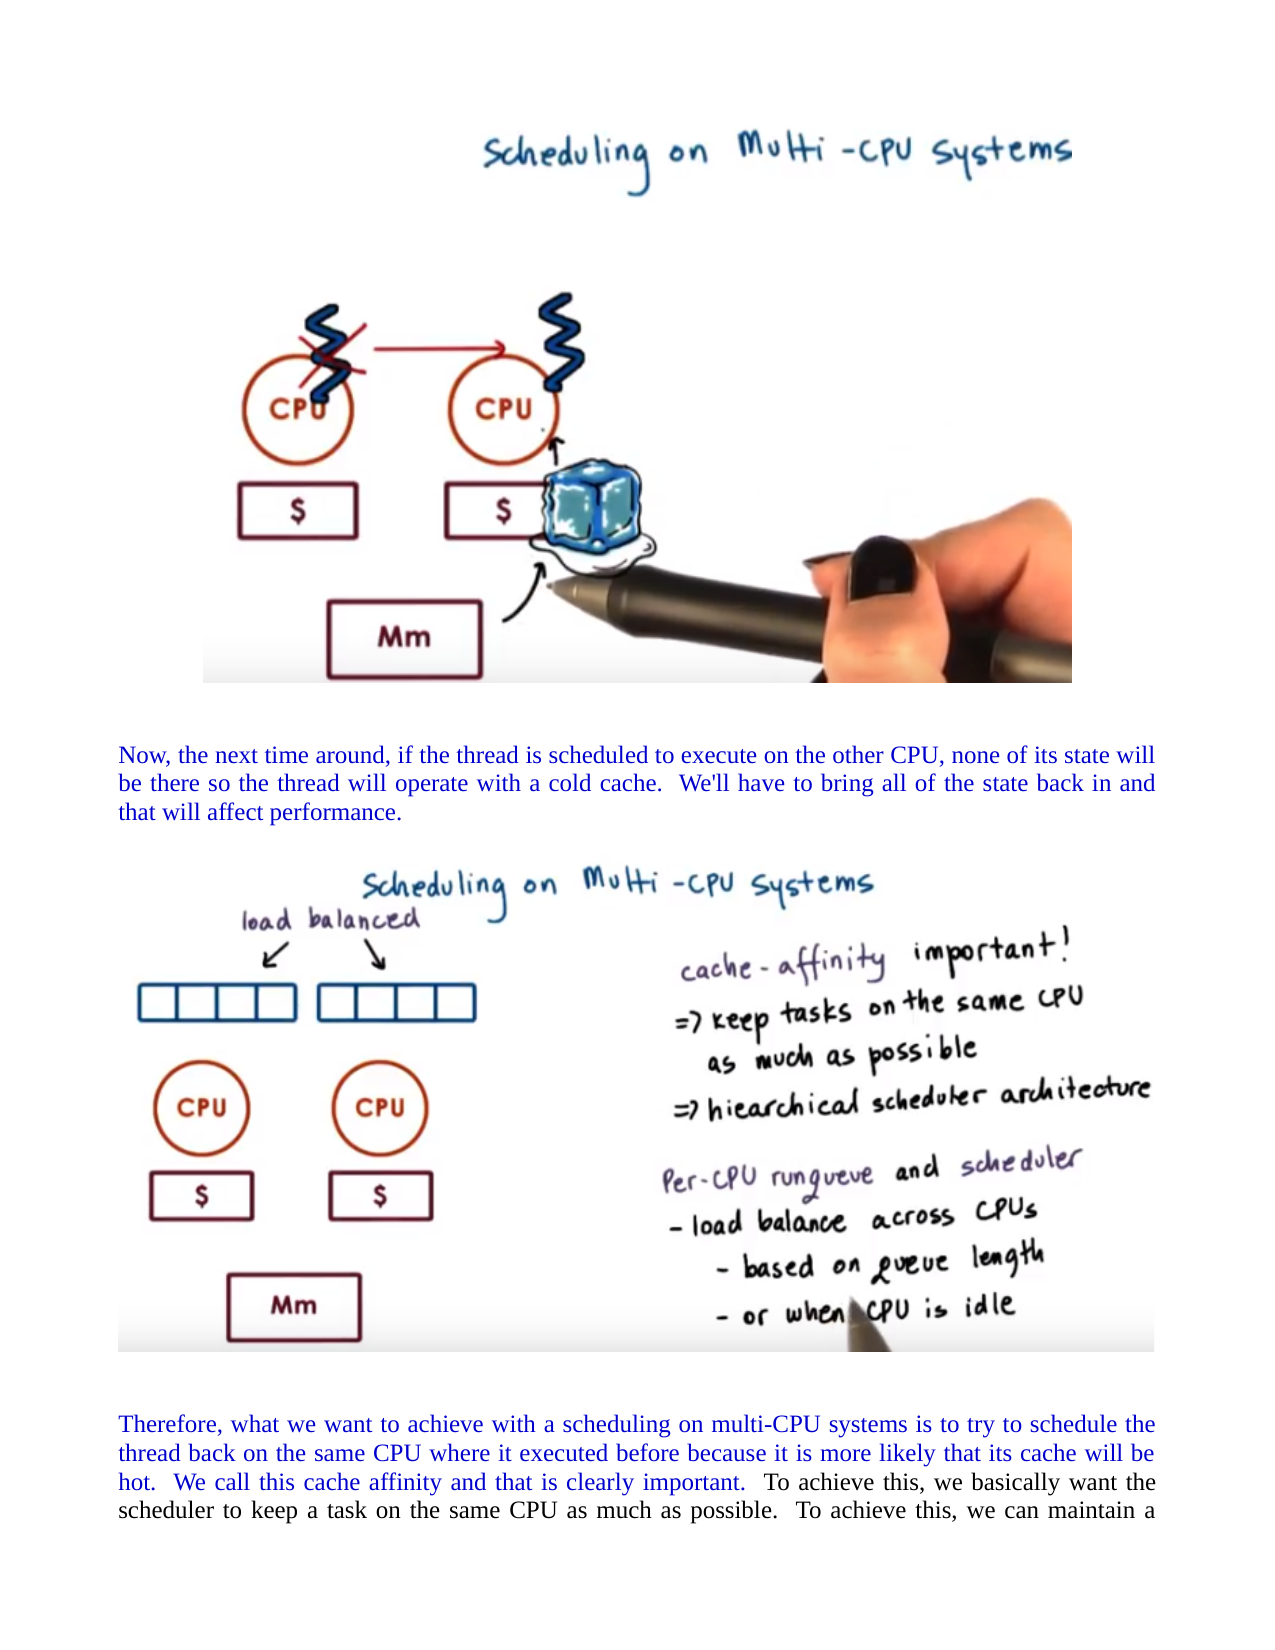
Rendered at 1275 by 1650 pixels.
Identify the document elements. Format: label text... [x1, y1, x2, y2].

text Now, the next time around, if the thread is scheduled to execute on the other CPU, none of its state will be there so the thread will operate with a cold cache. We'll have to bring all of the state back in and that will affect performance. [118, 740, 1157, 826]
picture [118, 854, 1157, 1352]
text Therefore, what we want to achieve with a scheduling on multi-CPU systems is to try to schedule the thread back on the same CPU where it executed before because it is more likely that its cache will be hot. We call this cache affinity and that is clearly important. To achieve this, we basically want the scheduler to keep a task on the same CPU as much as possible. To achieve this, we can maintain a [118, 1409, 1157, 1524]
picture [203, 118, 1072, 683]
